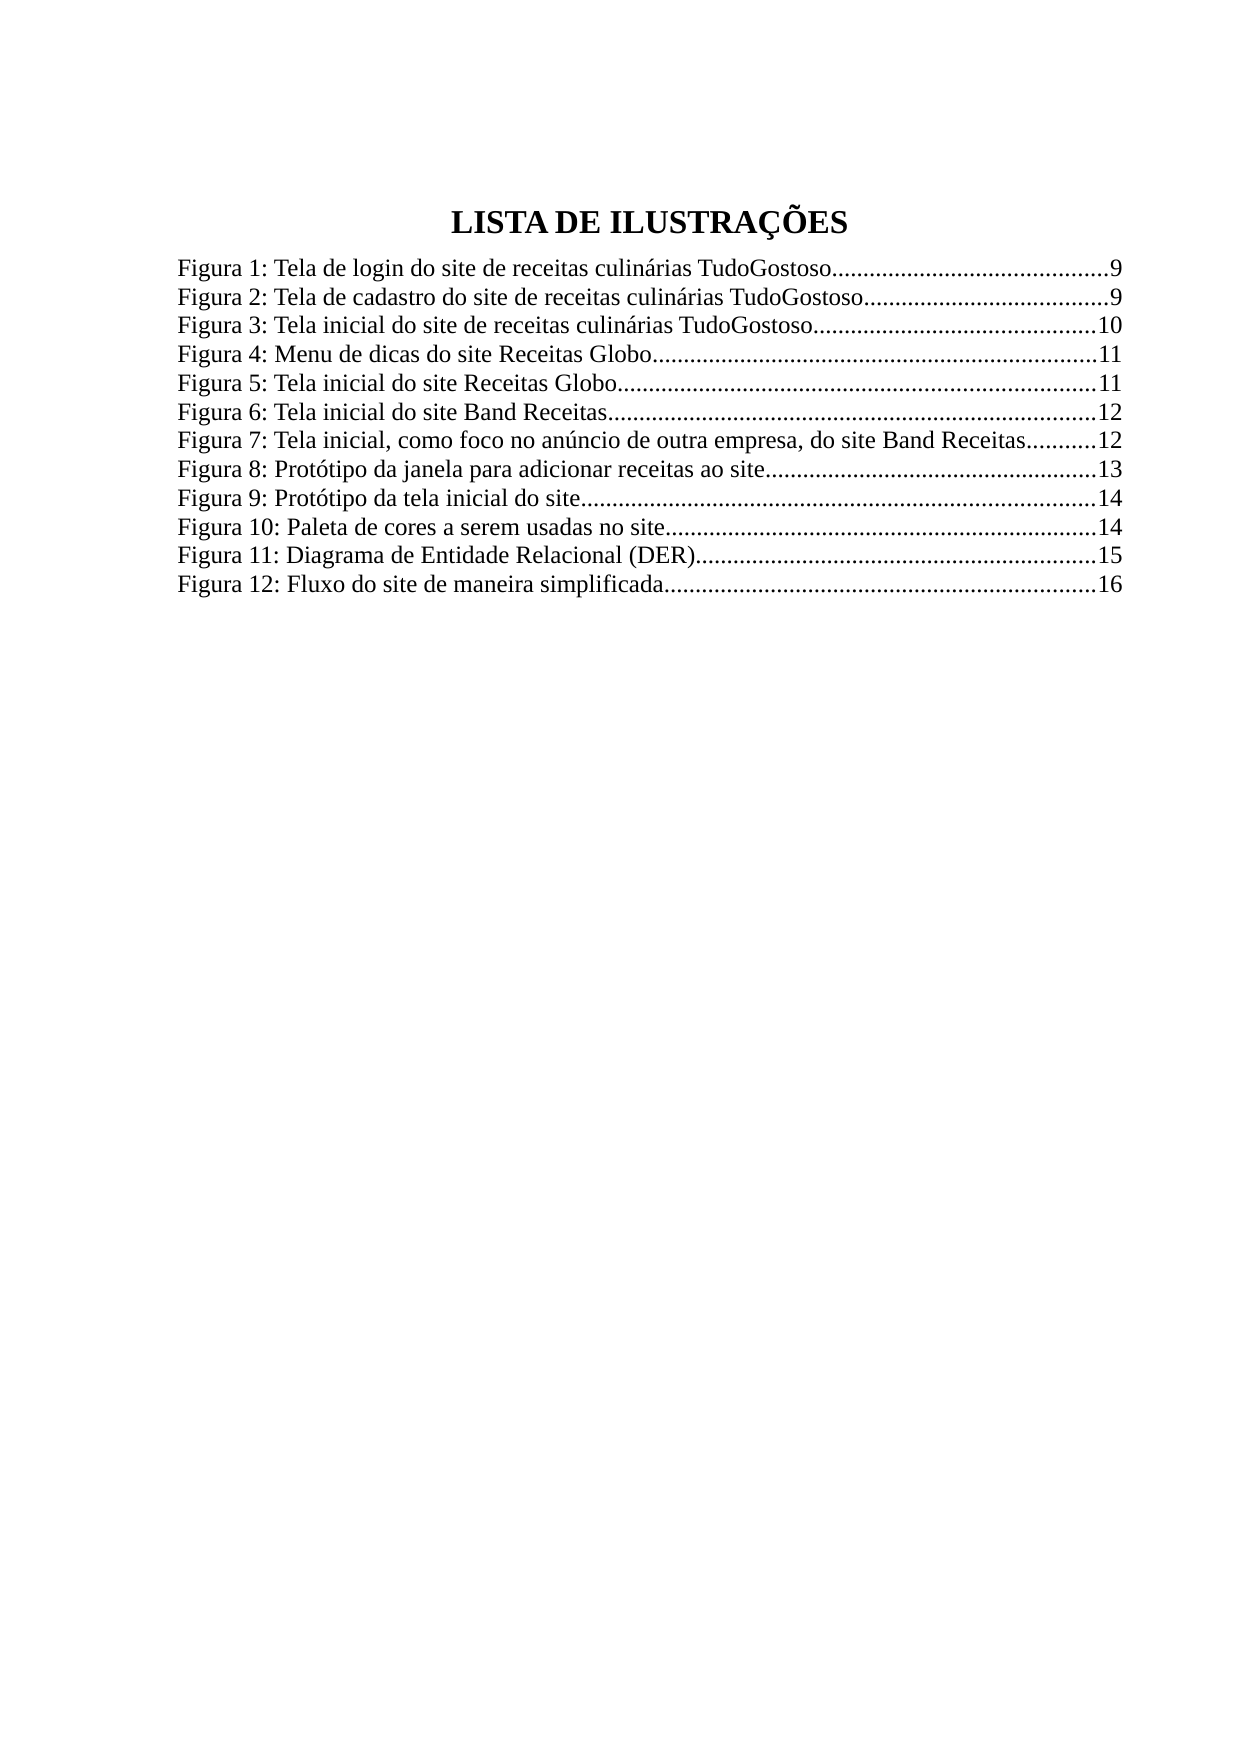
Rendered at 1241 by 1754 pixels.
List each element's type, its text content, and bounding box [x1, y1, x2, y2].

text Figura 9: Protótipo da tela inicial do site 14 [177, 483, 1122, 512]
text Figura 12: Fluxo do site de maneira simplificada 16 [177, 569, 1122, 598]
text Figura 1: Tela de login do site de receitas culinárias TudoGostoso 9 [177, 253, 1122, 282]
text Figura 7: Tela inicial, como foco no anúncio de outra empresa, do site Band Receitas 12 [177, 425, 1122, 454]
text Figura 10: Paleta de cores a serem usadas no site 14 [177, 512, 1122, 540]
text Figura 4: Menu de dicas do site Receitas Globo 11 [177, 339, 1122, 368]
text Figura 11: Diagrama de Entidade Relacional (DER) 15 [177, 540, 1122, 569]
text Figura 5: Tela inicial do site Receitas Globo 11 [177, 368, 1122, 397]
text Figura 8: Protótipo da janela para adicionar receitas ao site 13 [177, 454, 1122, 483]
text Figura 3: Tela inicial do site de receitas culinárias TudoGostoso 10 [177, 310, 1122, 339]
text Figura 2: Tela de cadastro do site de receitas culinárias TudoGostoso 9 [177, 282, 1122, 310]
subtitle LISTA DE ILUSTRAÇÕES [177, 202, 1122, 240]
text Figura 6: Tela inicial do site Band Receitas 12 [177, 397, 1122, 425]
